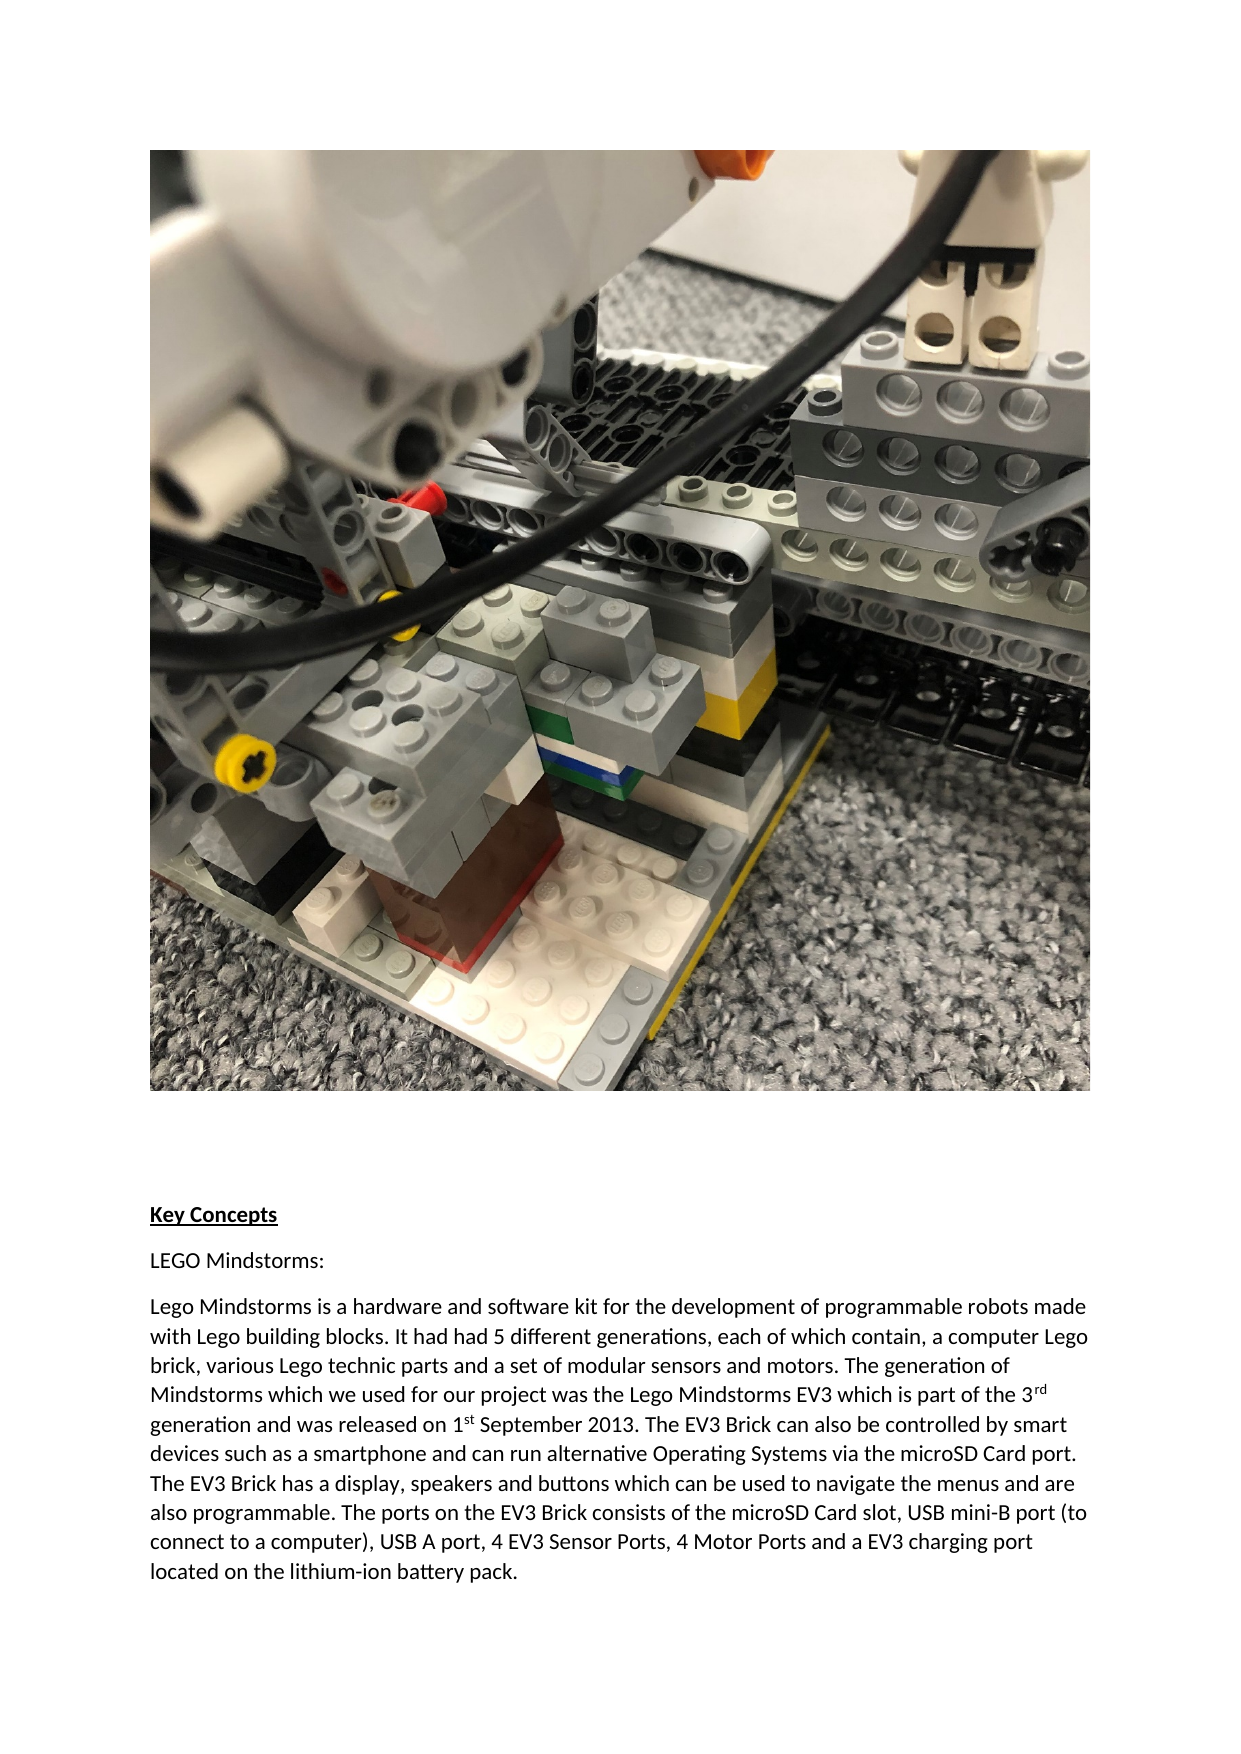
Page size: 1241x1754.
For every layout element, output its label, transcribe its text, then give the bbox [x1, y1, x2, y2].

text Key Concepts [150, 1200, 1090, 1228]
text LEGO Mindstorms: [150, 1246, 1090, 1274]
text Lego Mindstorms is a hardware and software kit for the development of programmable robots made with Lego building blocks. It had had 5 different generations, each of which contain, a computer Lego brick, various Lego technic parts and a set of modular sensors and motors. The generation of Mindstorms which we used for our project was the Lego Mindstorms EV3 which is part of the 3rd generation and was released on 1st September 2013. The EV3 Brick can also be controlled by smart devices such as a smartphone and can run alternative Operating Systems via the microSD Card port. The EV3 Brick has a display, speakers and buttons which can be used to navigate the menus and are also programmable. The ports on the EV3 Brick consists of the microSD Card slot, USB mini-B port (to connect to a computer), USB A port, 4 EV3 Sensor Ports, 4 Motor Ports and a EV3 charging port located on the lithium-ion battery pack. [150, 1292, 1090, 1585]
